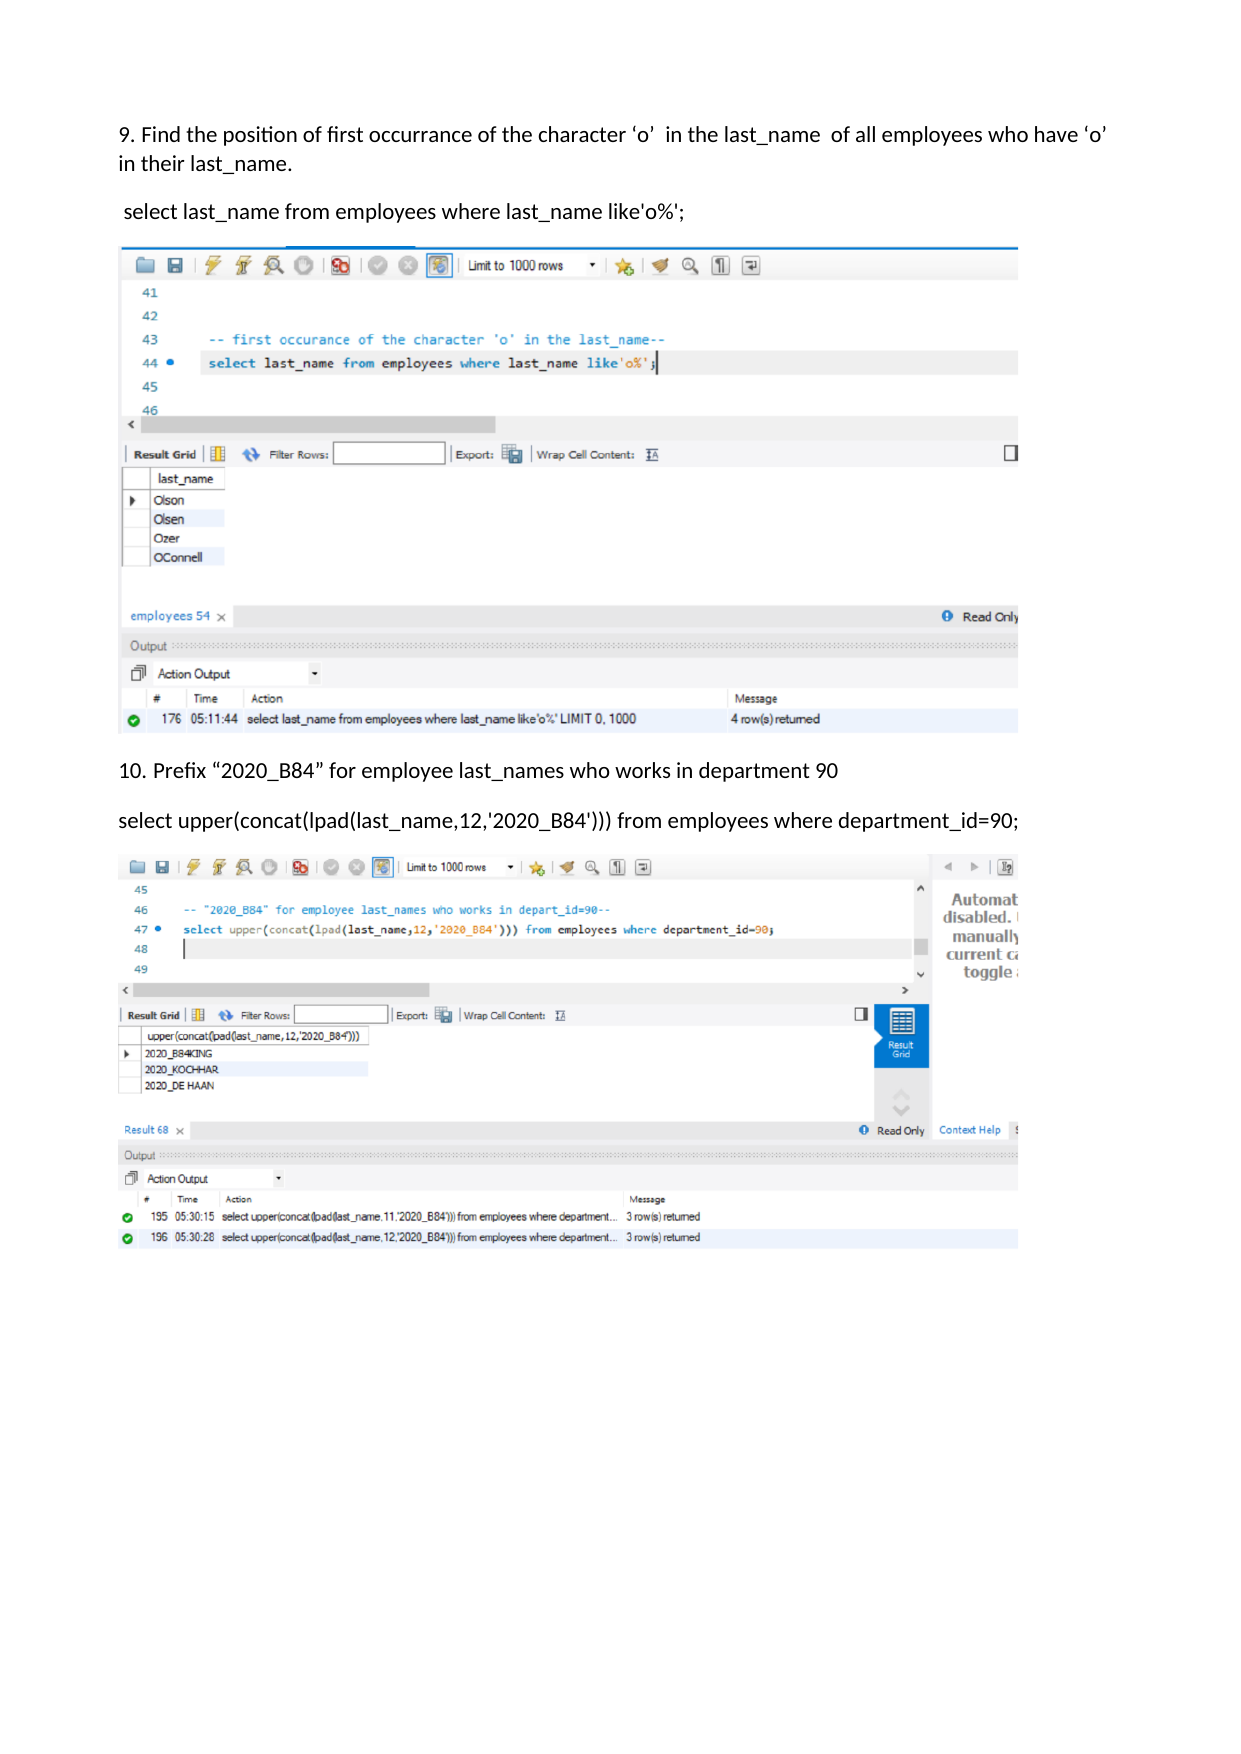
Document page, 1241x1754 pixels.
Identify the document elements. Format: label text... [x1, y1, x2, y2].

text 9. Find the position of first occurrance of the character ‘o’ in the last_name of all employees who have ‘o’ in their last_name. [118, 118, 1122, 177]
text select upper(concat(lpad(last_name,12,'2020_B84'))) from employees where department_id=90; [118, 806, 1122, 834]
text 10. Prefix “2020_B84” for employee last_names who works in department 90 [118, 755, 1122, 785]
text select last_name from employees where last_name like'o%'; [118, 197, 1122, 226]
